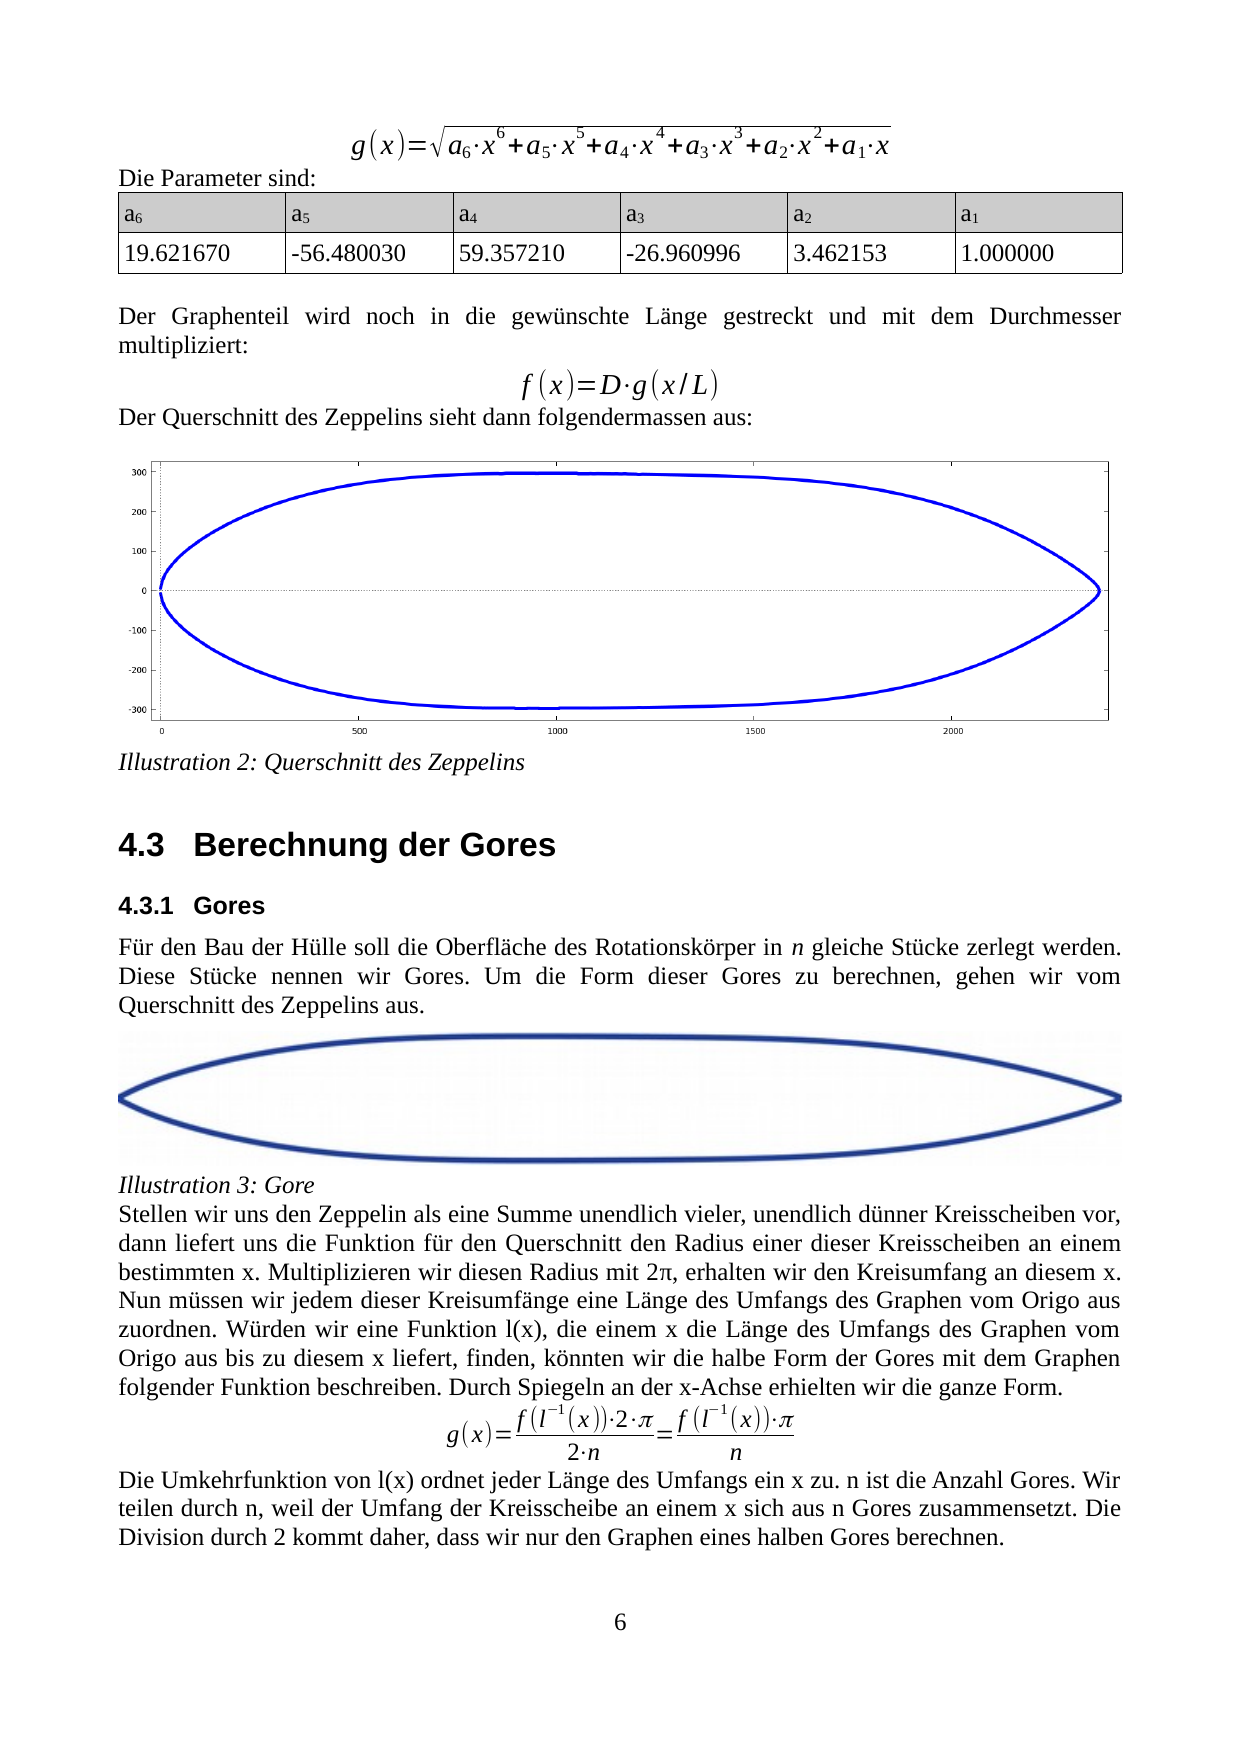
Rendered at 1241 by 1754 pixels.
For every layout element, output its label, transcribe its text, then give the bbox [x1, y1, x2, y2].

text Der Graphenteil wird noch in die gewünschte Länge gestreckt und mit dem Durchmesser multipliziert: [118, 301, 1122, 359]
text Der Querschnitt des Zeppelins sieht dann folgendermassen aus: [118, 359, 1122, 431]
text Für den Bau der Hülle soll die Oberfläche des Rotationskörper in n gleiche Stücke zerlegt werden. Diese Stücke nennen wir Gores. Um die Form dieser Gores zu berechnen, gehen wir vom Querschnitt des Zeppelins aus. [118, 932, 1122, 1018]
table_header a3 [621, 193, 787, 232]
text Stellen wir uns den Zeppelin als eine Summe unendlich vieler, unendlich dünner Kreisscheiben vor, dann liefert uns die Funktion für den Querschnitt den Radius einer dieser Kreisscheiben an einem bestimmten x. Multiplizieren wir diesen Radius mit 2π, erhalten wir den Kreisumfang an diesem x. Nun müssen wir jedem dieser Kreisumfänge eine Länge des Umfangs des Graphen vom Origo aus zuordnen. Würden wir eine Funktion l(x), die einem x die Länge des Umfangs des Graphen vom Origo aus bis zu diesem x liefert, finden, könnten wir die halbe Form der Gores mit dem Graphen folgender Funktion beschreiben. Durch Spiegeln an der x-Achse erhielten wir die ganze Form. [118, 1199, 1122, 1401]
table_header a5 [286, 193, 453, 232]
table_header a4 [454, 193, 620, 232]
text Die Umkehrfunktion von l(x) ordnet jeder Länge des Umfangs ein x zu. n ist die Anzahl Gores. Wir teilen durch n, weil der Umfang der Kreisscheibe an einem x sich aus n Gores zusammensetzt. Die Division durch 2 kommt daher, dass wir nur den Graphen eines halben Gores berechnen. [118, 1401, 1122, 1551]
table_cell 59.357210 [454, 233, 620, 273]
text Illustration 2: Querschnitt des Zeppelins [118, 742, 1122, 776]
picture [118, 1031, 1123, 1166]
table_header a6 [119, 193, 285, 232]
text Die Parameter sind: [118, 118, 1122, 192]
table_cell -26.960996 [621, 233, 787, 273]
table_cell 19.621670 [119, 233, 285, 273]
table_header a2 [788, 193, 955, 232]
picture [118, 453, 1123, 742]
subtitle Gores [118, 891, 1122, 920]
text Illustration 3: Gore [118, 1166, 1122, 1199]
subtitle Berechnung der Gores [118, 825, 1122, 864]
table_header a1 [956, 193, 1122, 232]
table_cell 3.462153 [788, 233, 955, 273]
table_cell 1.000000 [956, 233, 1122, 273]
table_cell -56.480030 [286, 233, 453, 273]
